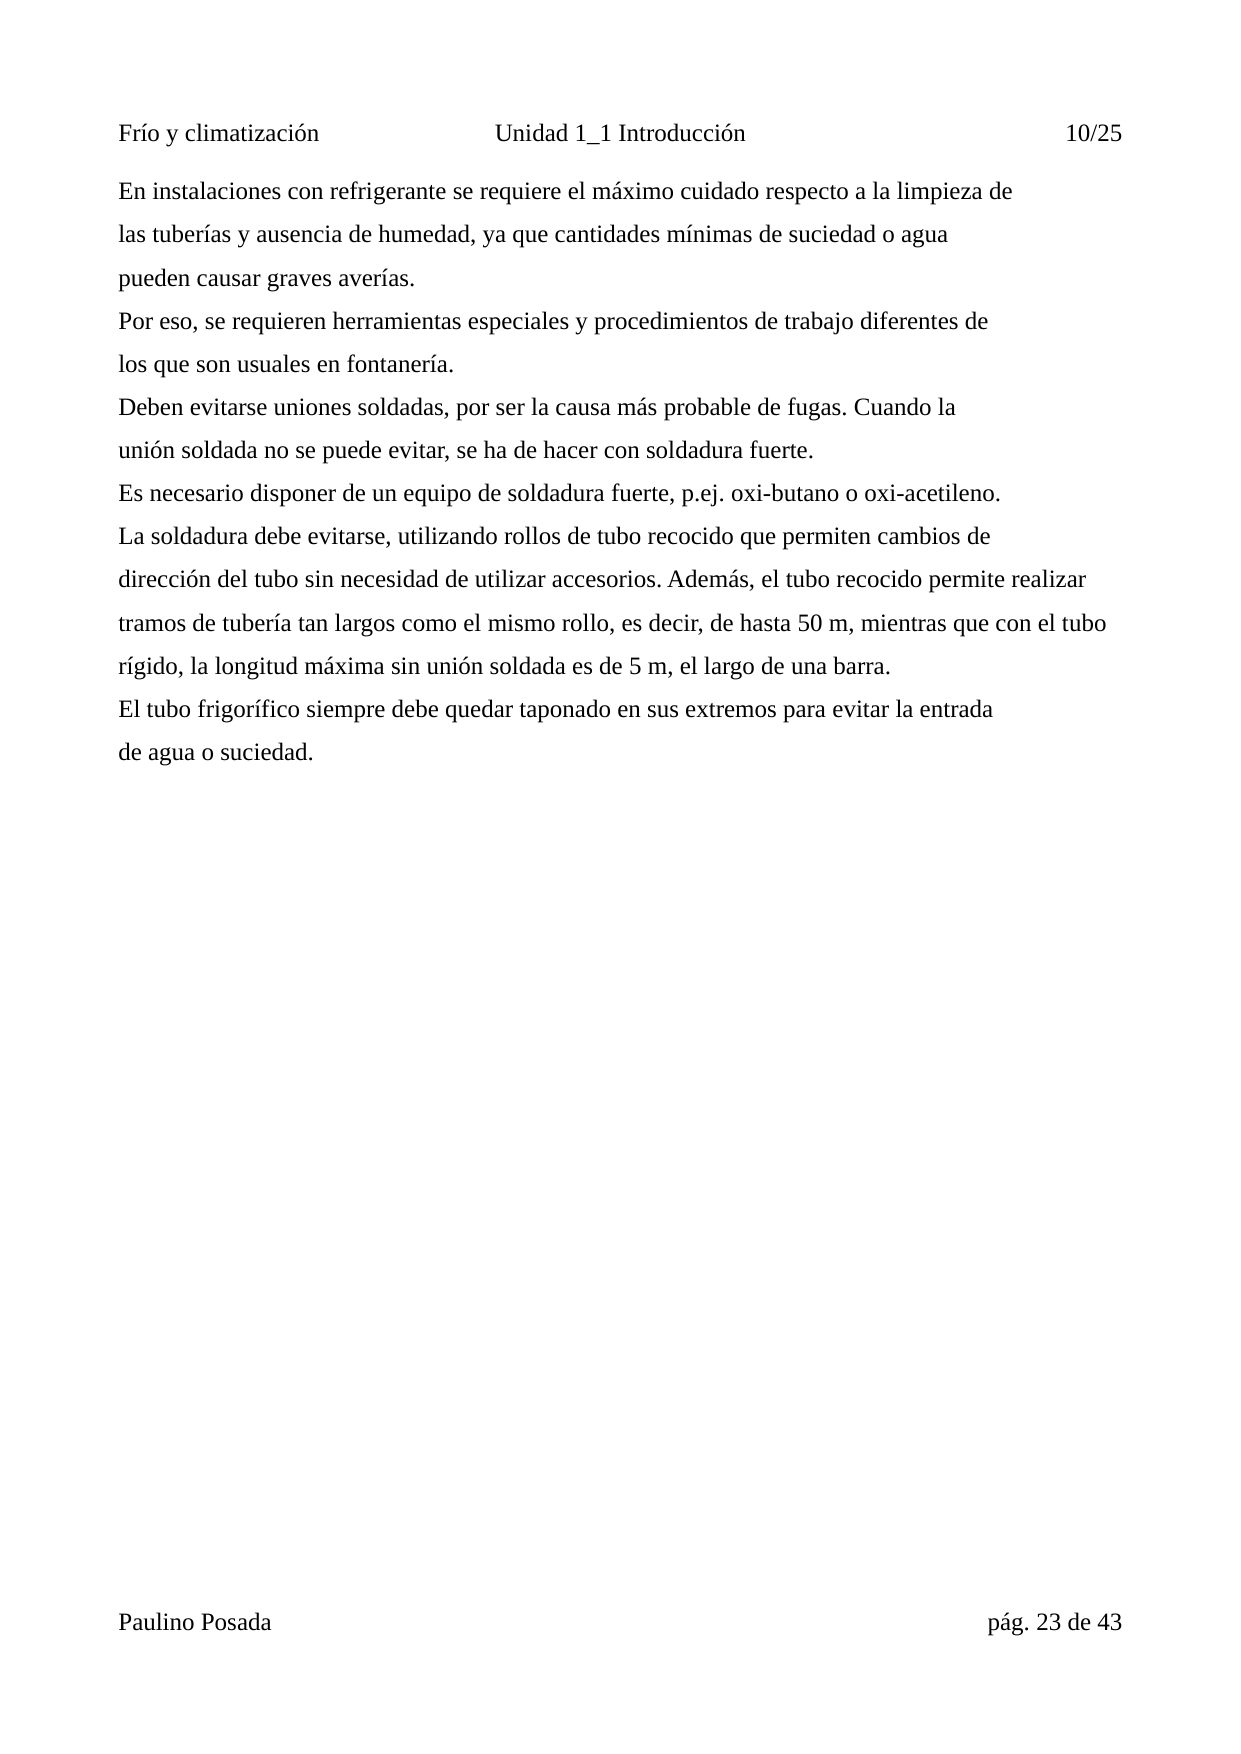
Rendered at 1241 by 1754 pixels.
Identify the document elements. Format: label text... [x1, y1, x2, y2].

text las tuberías y ausencia de humedad, ya que cantidades mínimas de suciedad o agua [118, 219, 1122, 248]
text pueden causar graves averías. [118, 263, 1122, 291]
text Deben evitarse uniones soldadas, por ser la causa más probable de fugas. Cuando la [118, 392, 1122, 421]
text Por eso, se requieren herramientas especiales y procedimientos de trabajo diferentes de [118, 306, 1122, 334]
text unión soldada no se puede evitar, se ha de hacer con soldadura fuerte. [118, 435, 1122, 464]
text La soldadura debe evitarse, utilizando rollos de tubo recocido que permiten cambios de [118, 521, 1122, 550]
text dirección del tubo sin necesidad de utilizar accesorios. Además, el tubo recocido permite realizar tramos de tubería tan largos como el mismo rollo, es decir, de hasta 50 m, mientras que con el tubo rígido, la longitud máxima sin unión soldada es de 5 m, el largo de una barra. [118, 564, 1122, 679]
text Es necesario disponer de un equipo de soldadura fuerte, p.ej. oxi-butano o oxi-acetileno. [118, 478, 1122, 507]
text de agua o suciedad. [118, 737, 1122, 766]
text El tubo frigorífico siempre debe quedar taponado en sus extremos para evitar la entrada [118, 694, 1122, 723]
text los que son usuales en fontanería. [118, 349, 1122, 378]
text En instalaciones con refrigerante se requiere el máximo cuidado respecto a la limpieza de [118, 176, 1122, 205]
